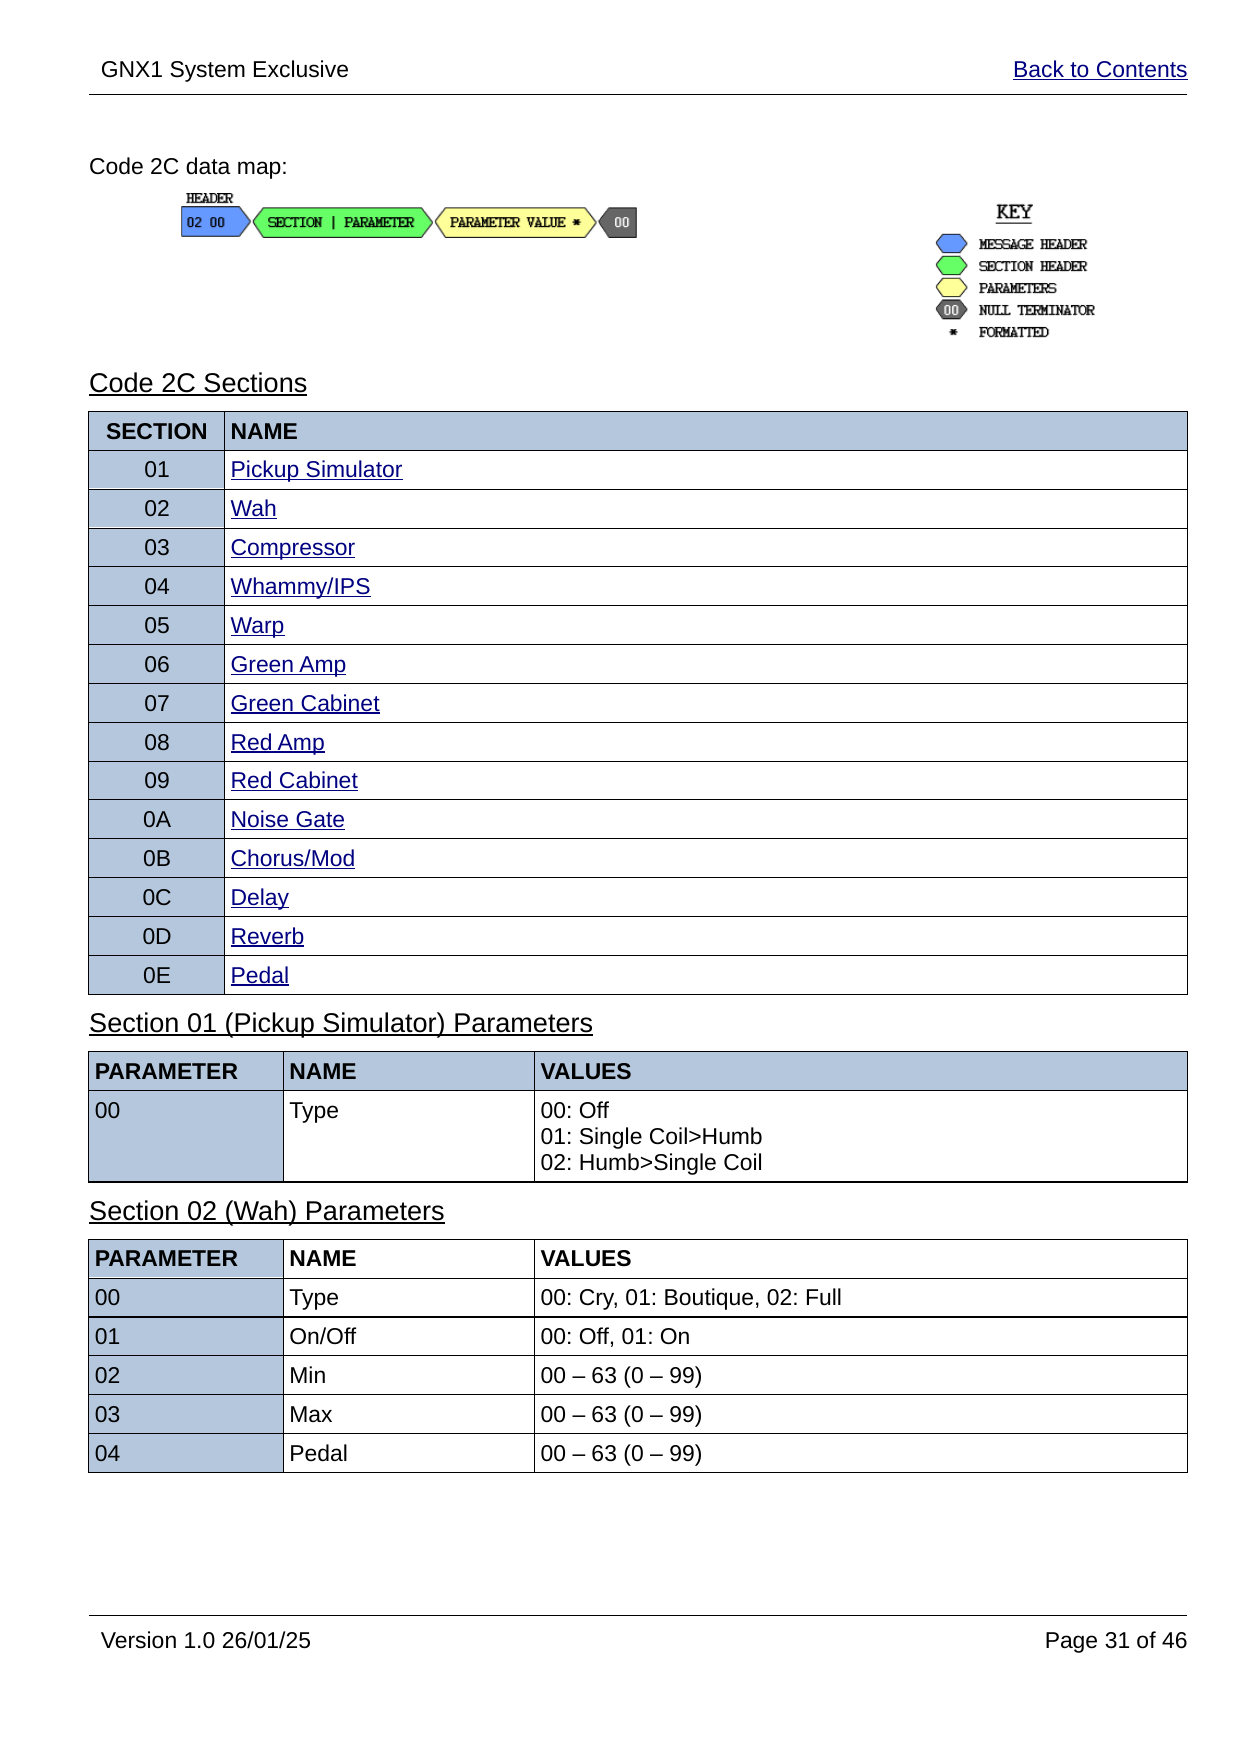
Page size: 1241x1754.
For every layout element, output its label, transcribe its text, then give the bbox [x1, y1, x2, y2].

table_cell 0A [89, 800, 224, 838]
table_cell 00: Off, 01: On [535, 1318, 1187, 1355]
table_header NAME [284, 1240, 534, 1277]
table_cell 0C [89, 878, 224, 916]
table_header NAME [284, 1052, 534, 1090]
table_cell Pedal [225, 956, 1187, 994]
table_cell 0B [89, 839, 224, 877]
table_cell Reverb [225, 917, 1187, 955]
table_cell 00: Cry, 01: Boutique, 02: Full [535, 1279, 1187, 1316]
table_cell 00 – 63 (0 – 99) [535, 1434, 1187, 1472]
table_cell Wah [225, 490, 1187, 527]
table_cell 02 [89, 1356, 283, 1394]
table_cell 00: Off 01: Single Coil>Humb 02: Humb>Single Coil [535, 1091, 1187, 1181]
table_cell 00 – 63 (0 – 99) [535, 1356, 1187, 1394]
table_cell On/Off [284, 1318, 534, 1355]
table_cell 03 [89, 1395, 283, 1433]
table_cell Whammy/IPS [225, 567, 1187, 605]
table_cell Compressor [225, 529, 1187, 566]
table_cell 04 [89, 1434, 283, 1472]
table_cell 01 [89, 1318, 283, 1355]
table_cell Green Amp [225, 645, 1187, 683]
table_header SECTION [89, 412, 224, 450]
table_cell 0E [89, 956, 224, 994]
table_cell Max [284, 1395, 534, 1433]
subtitle Section 01 (Pickup Simulator) Parameters [89, 1007, 1187, 1038]
table_cell Type [284, 1091, 534, 1181]
table_cell 00 [89, 1091, 283, 1181]
table_cell 06 [89, 645, 224, 683]
table_header VALUES [535, 1052, 1187, 1090]
table_cell Warp [225, 606, 1187, 644]
table_header PARAMETER [89, 1240, 283, 1277]
picture [181, 193, 1095, 338]
table_header NAME [225, 412, 1187, 450]
table_header VALUES [535, 1240, 1187, 1277]
table_cell Min [284, 1356, 534, 1394]
table_cell 0D [89, 917, 224, 955]
table_cell Pickup Simulator [225, 451, 1187, 488]
table_cell Chorus/Mod [225, 839, 1187, 877]
table_cell Red Cabinet [225, 762, 1187, 799]
table_cell Delay [225, 878, 1187, 916]
table_cell 00 [89, 1279, 283, 1316]
table_cell 00 – 63 (0 – 99) [535, 1395, 1187, 1433]
subtitle Section 02 (Wah) Parameters [89, 1195, 1187, 1226]
table_cell 03 [89, 529, 224, 566]
table_cell 09 [89, 762, 224, 799]
table_header PARAMETER [89, 1052, 283, 1090]
table_cell Pedal [284, 1434, 534, 1472]
table_cell 05 [89, 606, 224, 644]
table_cell 08 [89, 723, 224, 761]
table_cell Noise Gate [225, 800, 1187, 838]
table_cell Type [284, 1279, 534, 1316]
text Code 2C data map: [89, 153, 1187, 179]
table_cell 04 [89, 567, 224, 605]
table_cell Red Amp [225, 723, 1187, 761]
table_cell 02 [89, 490, 224, 527]
table_cell 01 [89, 451, 224, 488]
subtitle Code 2C Sections [89, 194, 1187, 398]
table_cell 07 [89, 684, 224, 722]
table_cell Green Cabinet [225, 684, 1187, 722]
